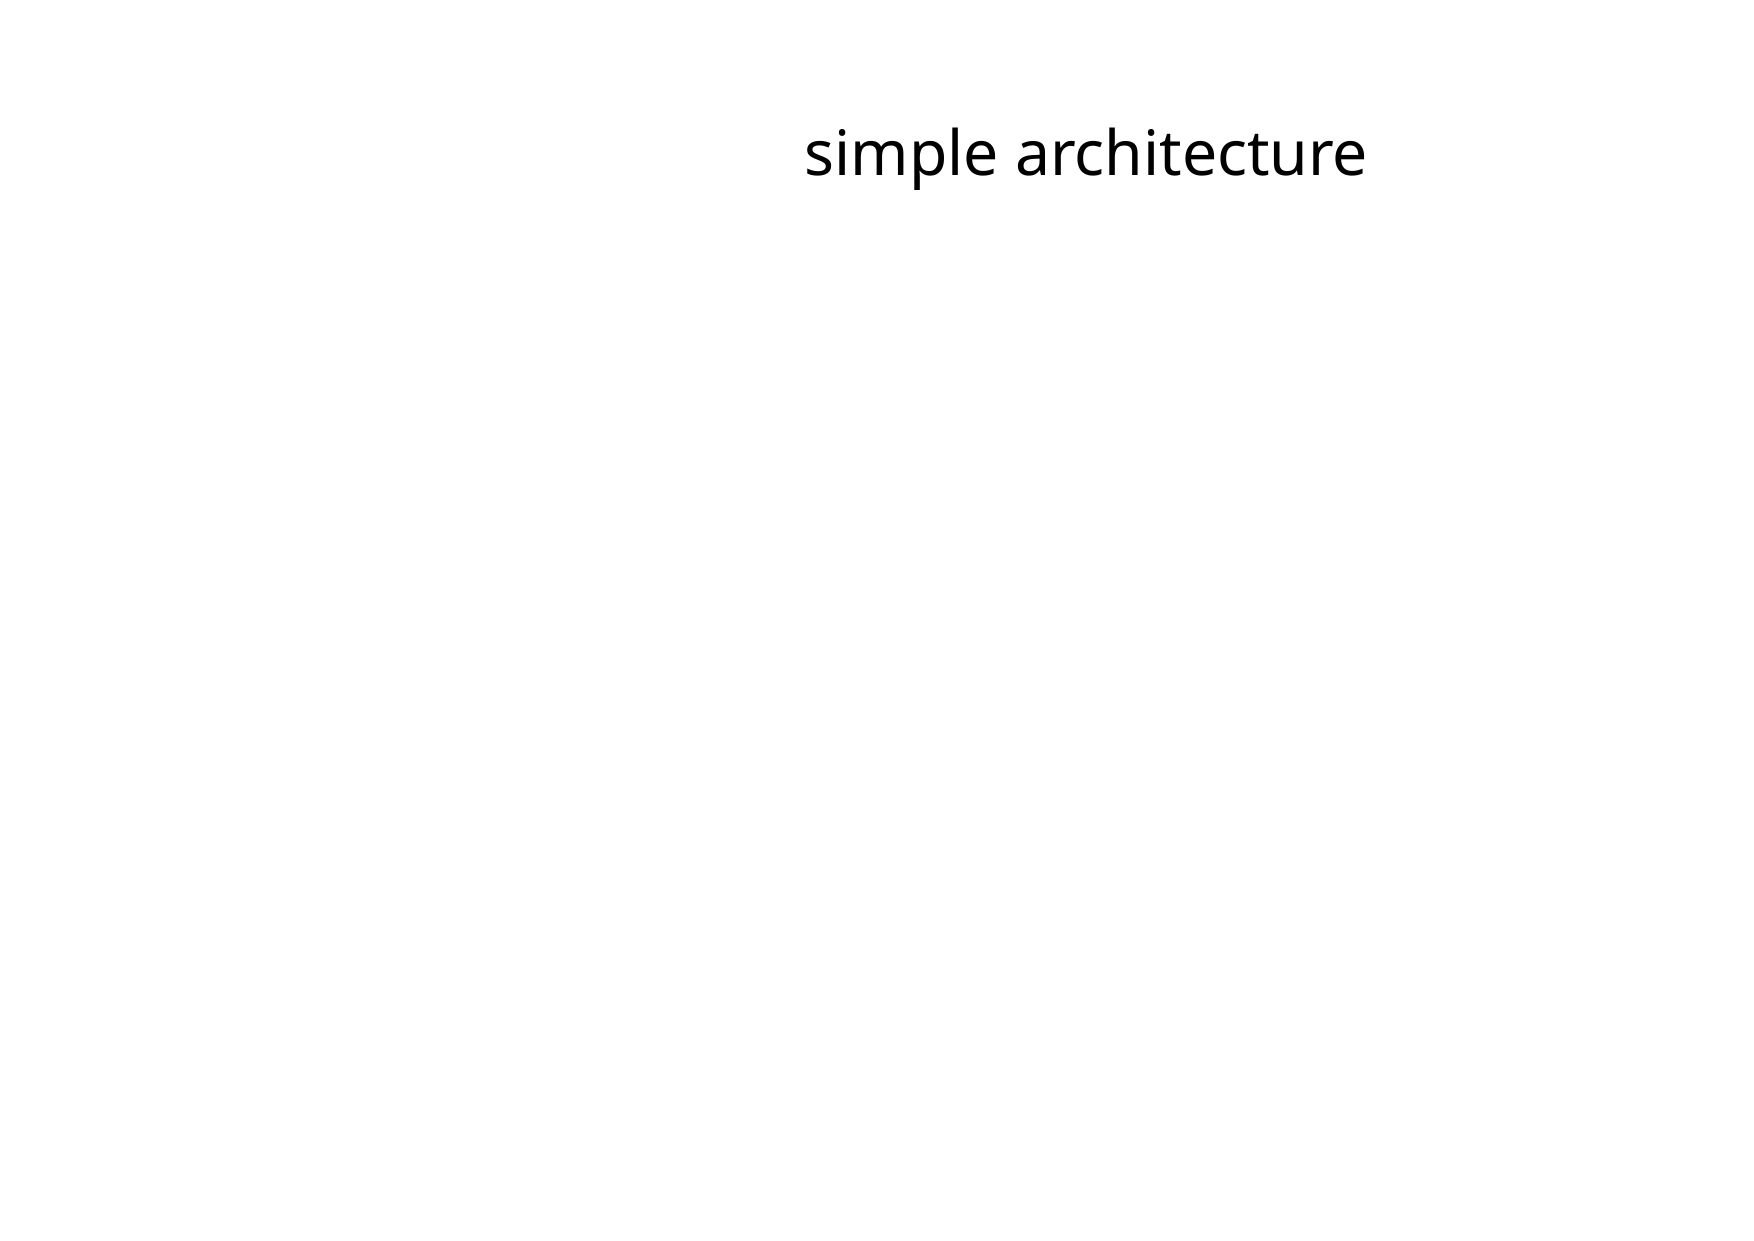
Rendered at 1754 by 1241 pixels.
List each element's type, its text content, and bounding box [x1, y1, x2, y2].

text simple architecture [96, 23, 1699, 194]
